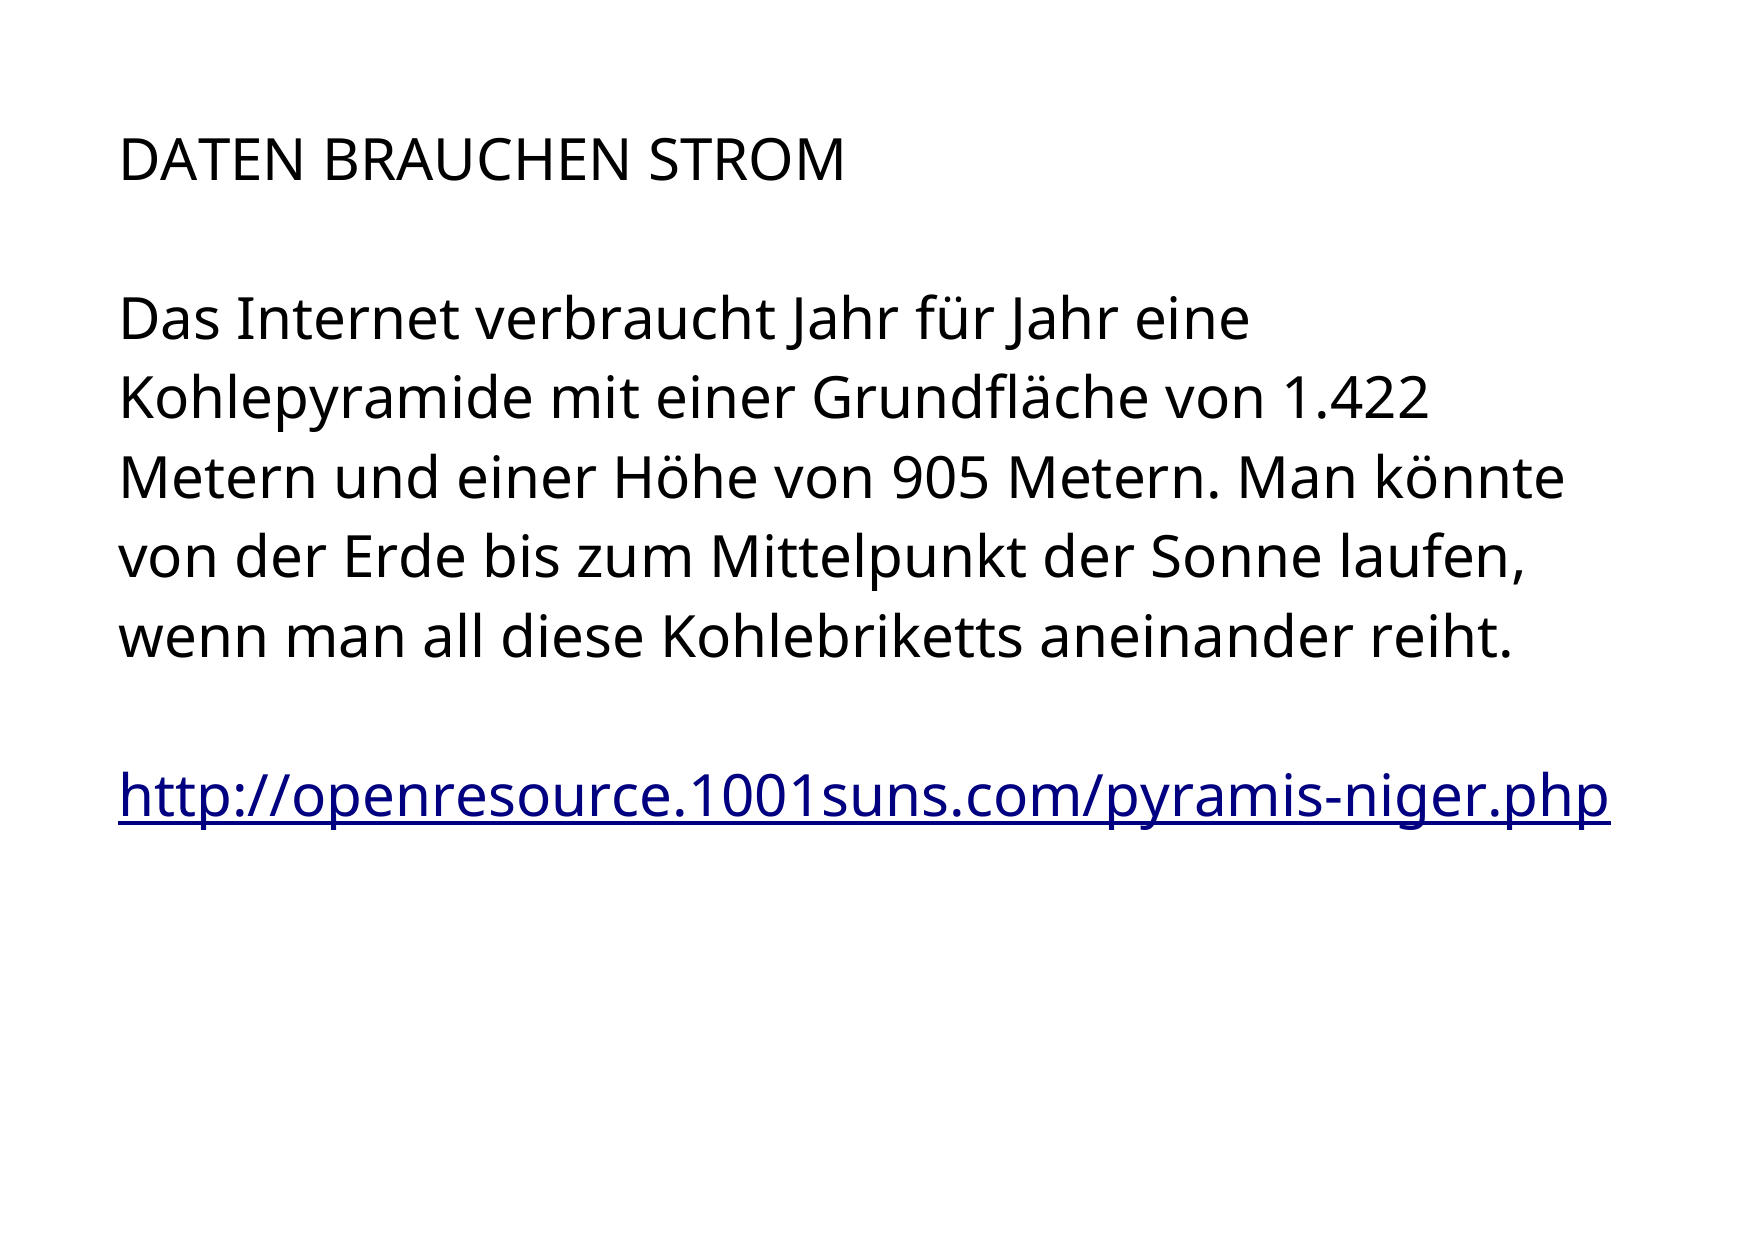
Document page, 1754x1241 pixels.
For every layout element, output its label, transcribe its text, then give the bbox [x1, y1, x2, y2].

text DATEN BRAUCHEN STROM [118, 118, 1636, 198]
text Das Internet verbraucht Jahr für Jahr eine Kohlepyramide mit einer Grundfläche von 1.422 Metern und einer Höhe von 905 Metern. Man könnte von der Erde bis zum Mittelpunkt der Sonne laufen, wenn man all diese Kohlebriketts aneinander reiht. [118, 277, 1636, 674]
text http://openresource.1001suns.com/pyramis-niger.php [118, 754, 1636, 833]
